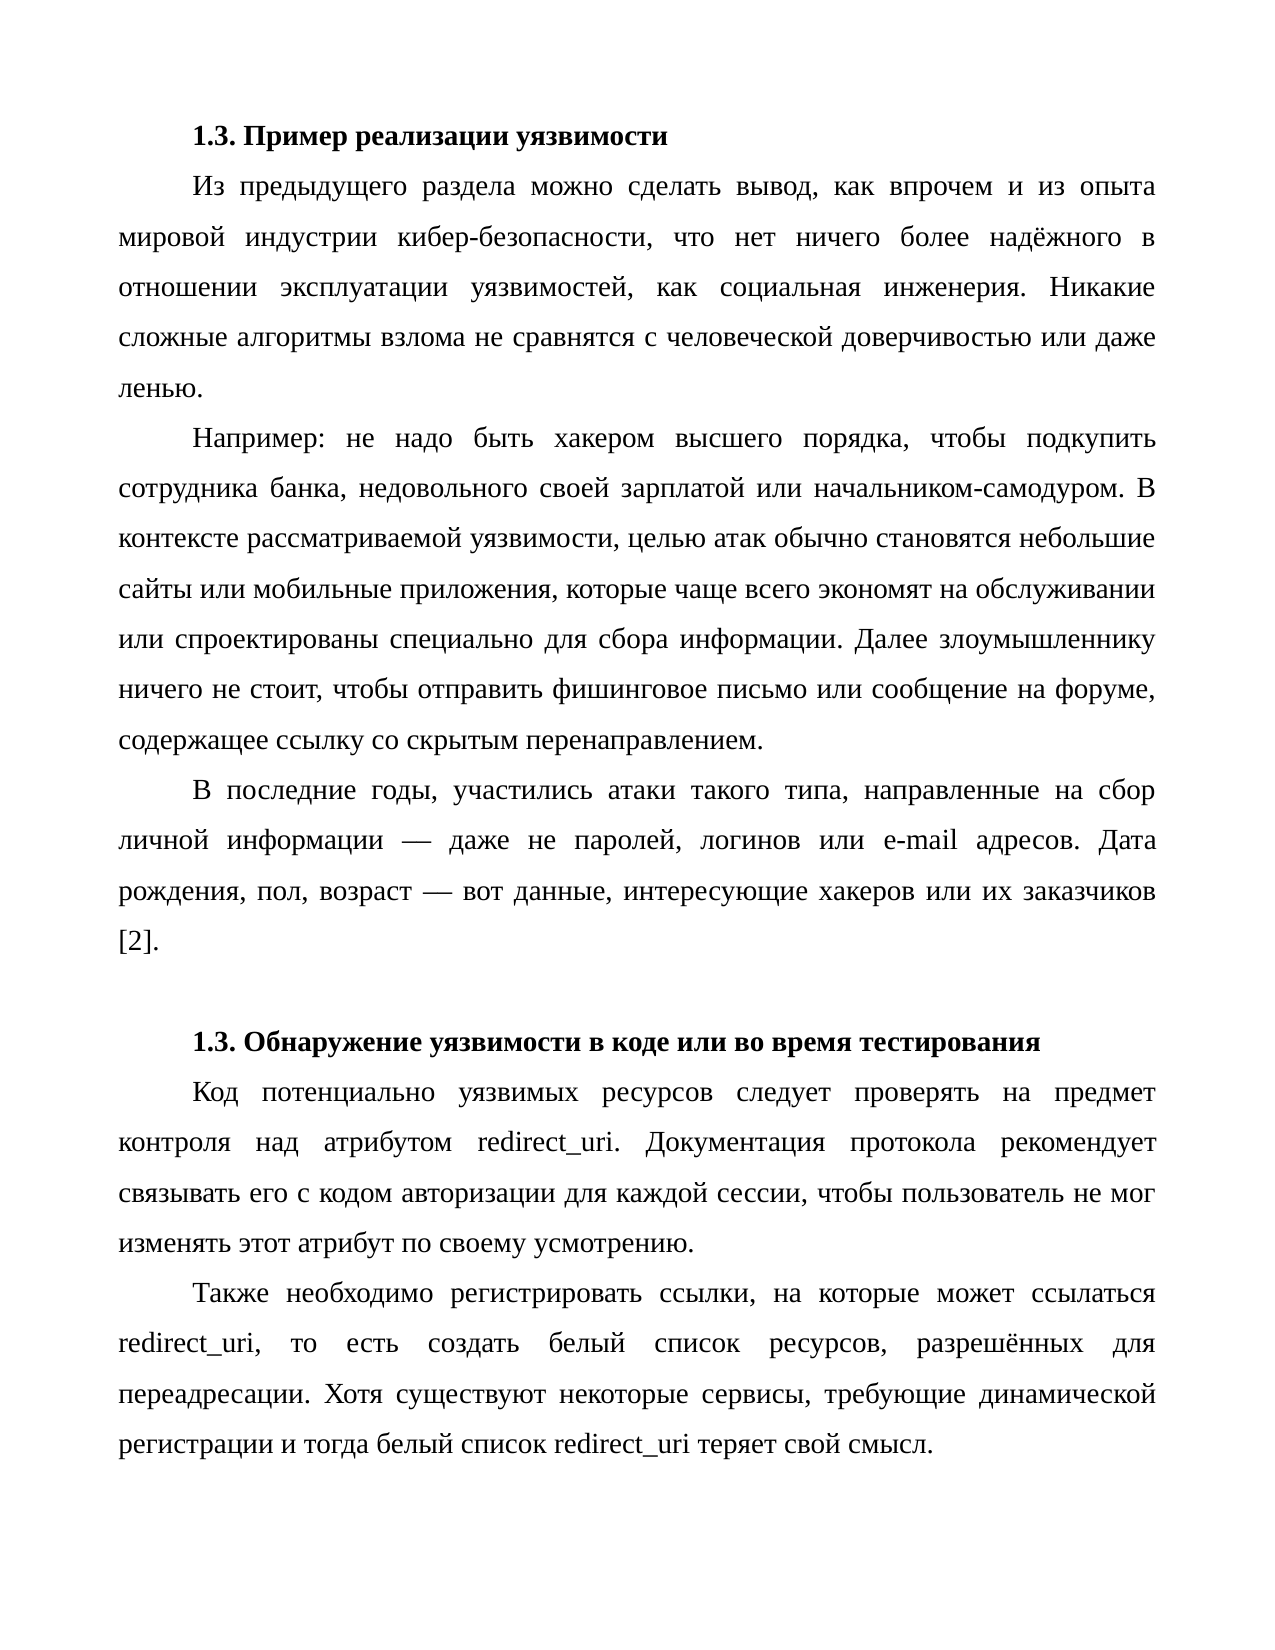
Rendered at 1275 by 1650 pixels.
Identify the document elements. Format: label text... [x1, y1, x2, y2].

text Код потенциально уязвимых ресурсов следует проверять на предмет контроля над атрибутом redirect_uri. Документация протокола рекомендует связывать его с кодом авторизации для каждой сессии, чтобы пользователь не мог изменять этот атрибут по своему усмотрению. [118, 1074, 1157, 1258]
text Также необходимо регистрировать ссылки, на которые может ссылаться redirect_uri, то есть создать белый список ресурсов, разрешённых для переадресации. Хотя существуют некоторые сервисы, требующие динамической регистрации и тогда белый список redirect_uri теряет свой смысл. [118, 1275, 1157, 1460]
subtitle 1.3. Пример реализации уязвимости [118, 118, 1157, 152]
text В последние годы, участились атаки такого типа, направленные на сбор личной информации ‒‒ даже не паролей, логинов или e-mail адресов. Дата рождения, пол, возраст ‒‒ вот данные, интересующие хакеров или их заказчиков [2]. [118, 772, 1157, 957]
text Например: не надо быть хакером высшего порядка, чтобы подкупить сотрудника банка, недовольного своей зарплатой или начальником-самодуром. В контексте рассматриваемой уязвимости, целью атак обычно становятся небольшие сайты или мобильные приложения, которые чаще всего экономят на обслуживании или спроектированы специально для сбора информации. Далее злоумышленнику ничего не стоит, чтобы отправить фишинговое письмо или сообщение на форуме, содержащее ссылку со скрытым перенаправлением. [118, 420, 1157, 755]
subtitle 1.3. Обнаружение уязвимости в коде или во время тестирования [118, 1024, 1157, 1057]
text Из предыдущего раздела можно сделать вывод, как впрочем и из опыта мировой индустрии кибер-безопасности, что нет ничего более надёжного в отношении эксплуатации уязвимостей, как социальная инженерия. Никакие сложные алгоритмы взлома не сравнятся с человеческой доверчивостью или даже ленью. [118, 168, 1157, 403]
